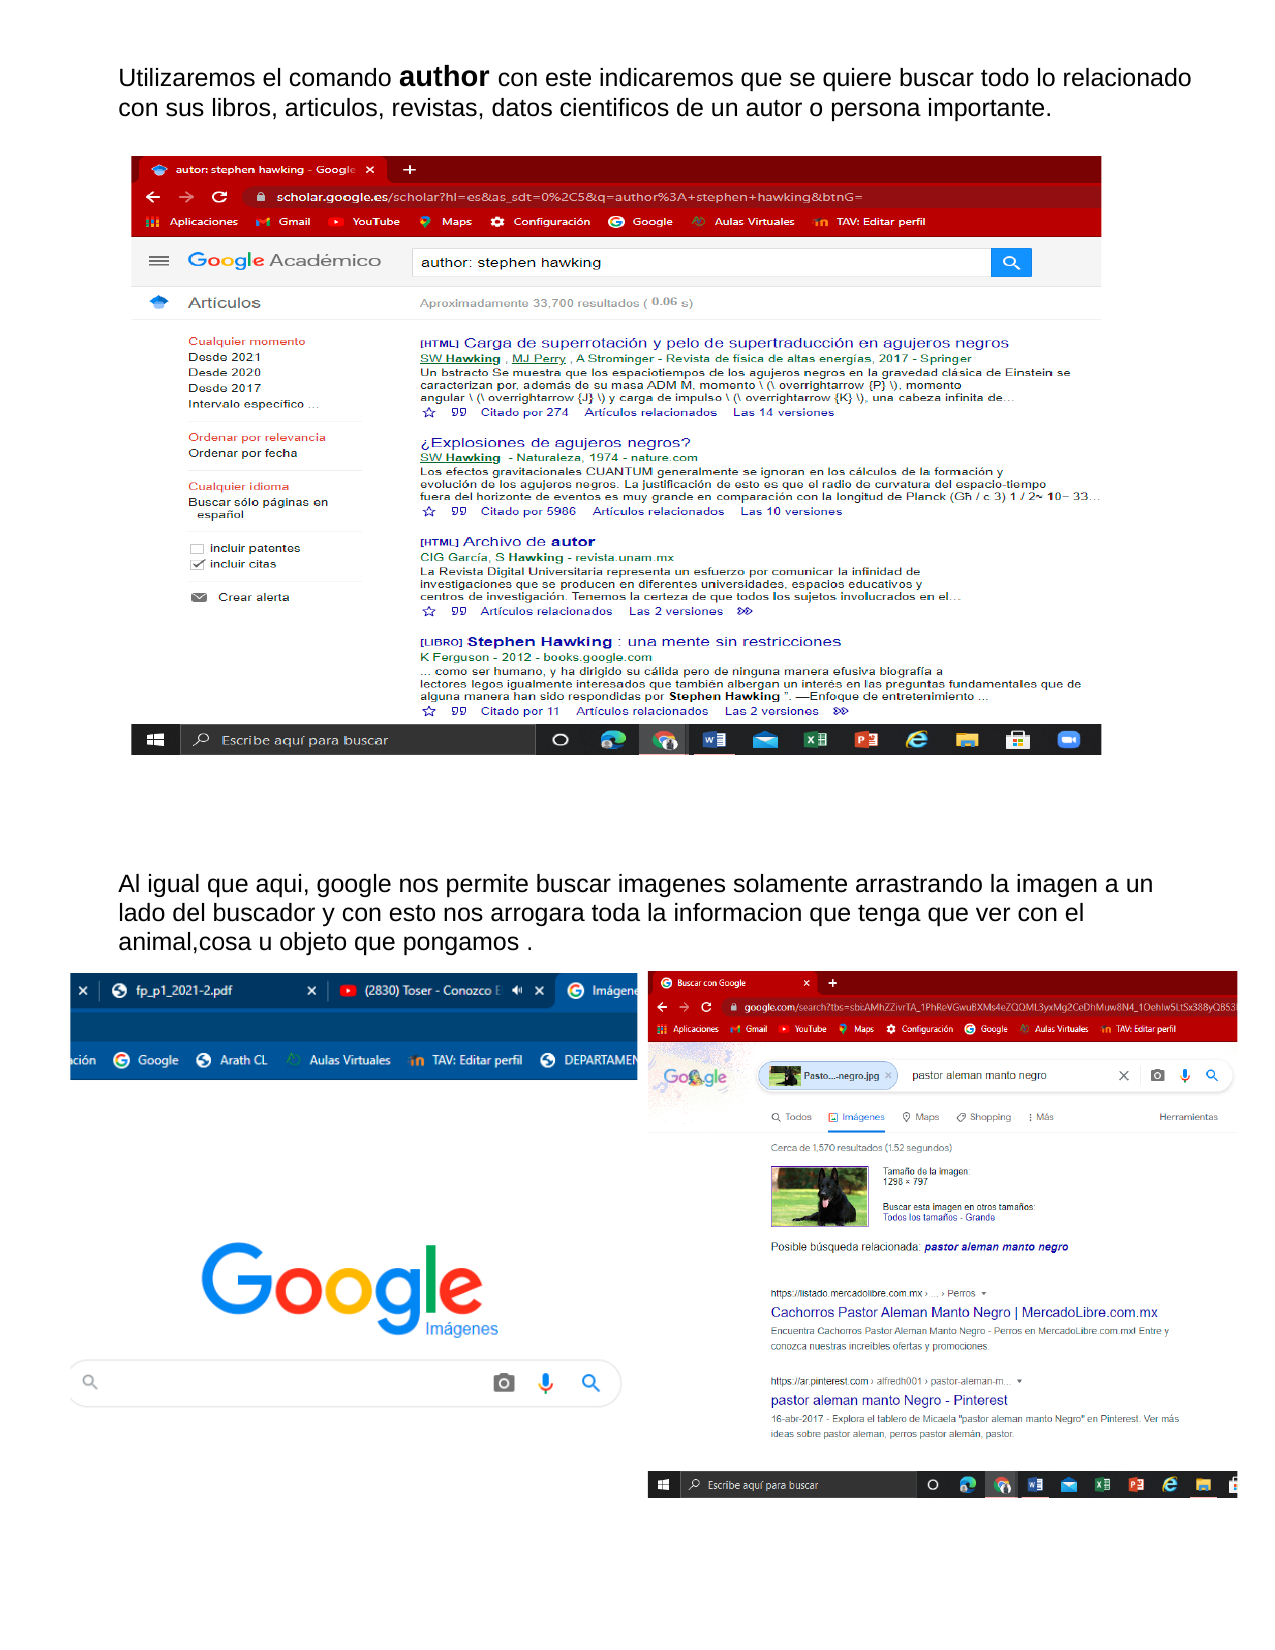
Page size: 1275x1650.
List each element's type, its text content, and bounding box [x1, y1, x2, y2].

text Utilizaremos el comando author con este indicaremos que se quiere buscar todo lo relacionado con sus libros, articulos, revistas, datos cientificos de un autor o persona importante. [118, 59, 1205, 121]
text Al igual que aqui, google nos permite buscar imagenes solamente arrastrando la imagen a un lado del buscador y con esto nos arrogara toda la informacion que tenga que ver con el animal,cosa u objeto que pongamos . [118, 869, 1205, 955]
